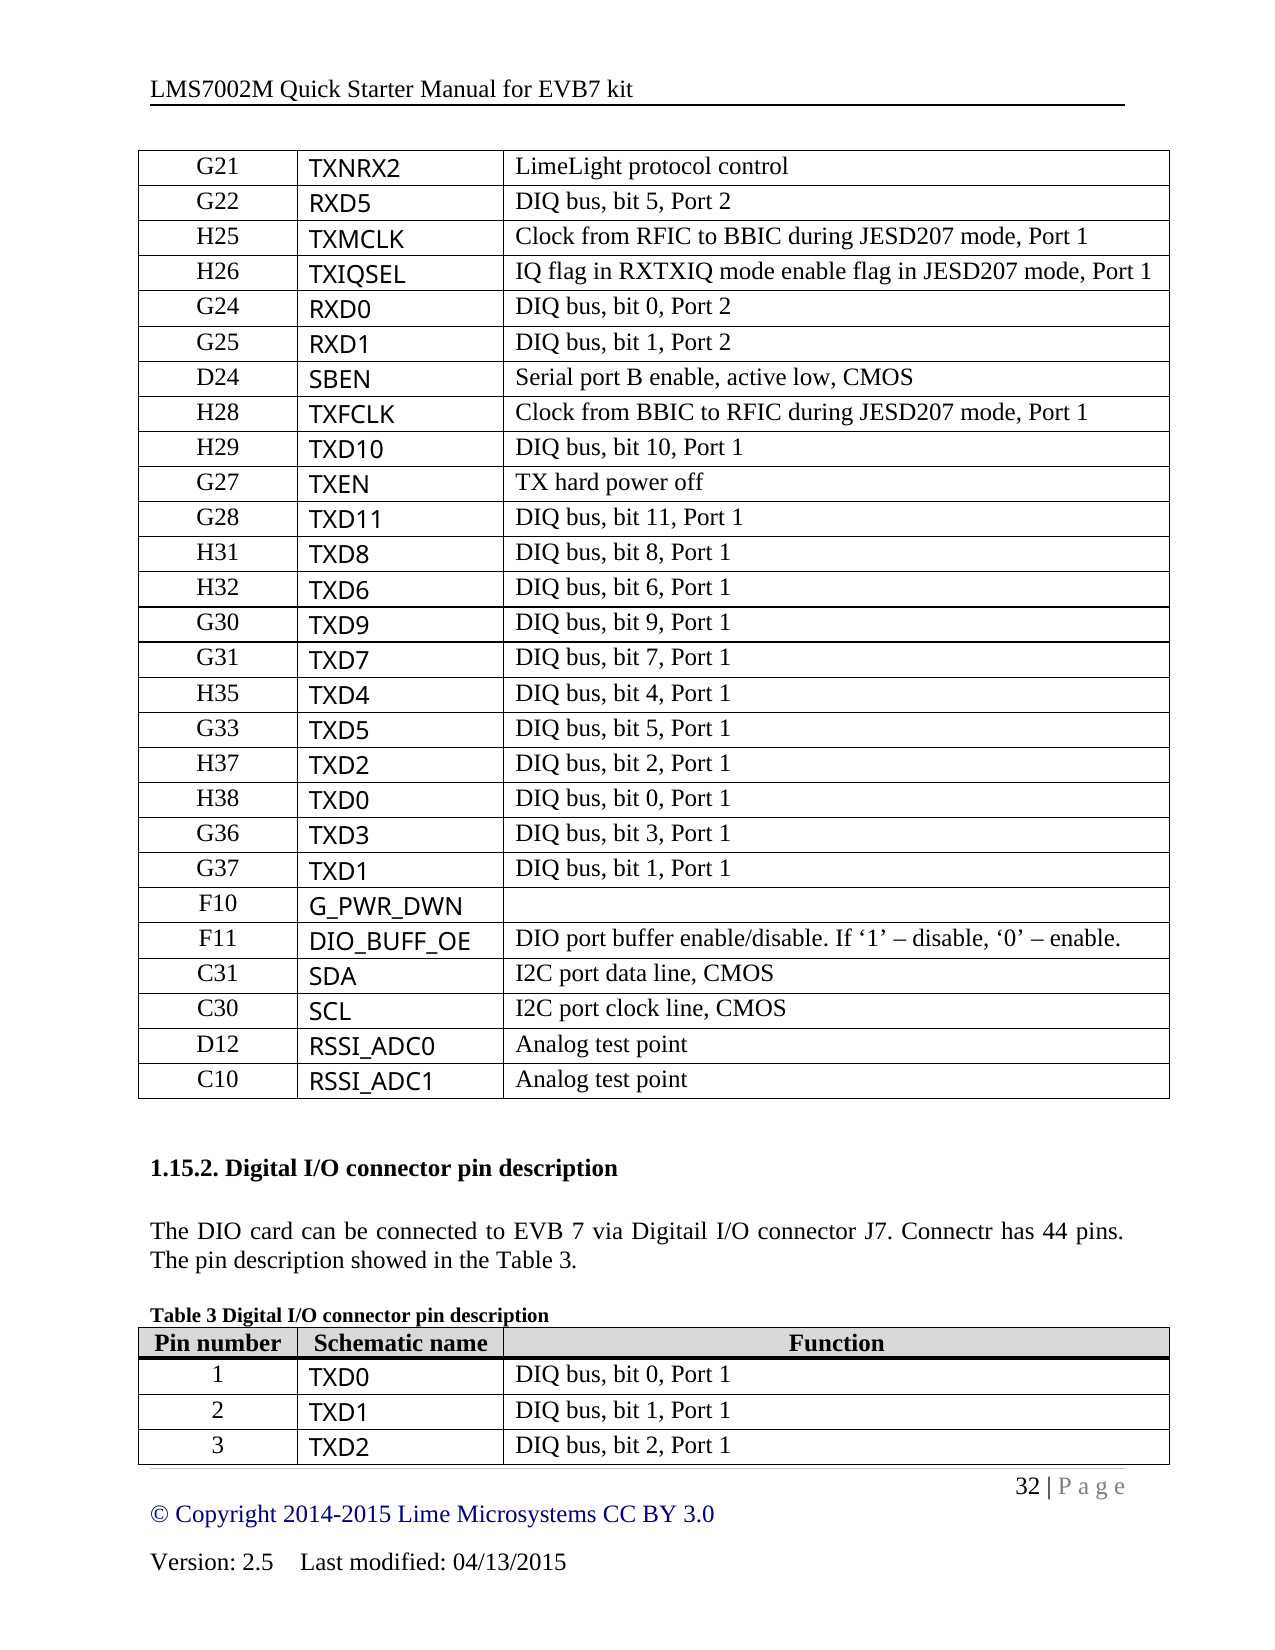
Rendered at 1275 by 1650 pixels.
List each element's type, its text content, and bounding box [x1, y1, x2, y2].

table_cell DIQ bus, bit 8, Port 1 [504, 537, 1169, 571]
table_cell TXD6 [298, 572, 503, 606]
table_cell TXD1 [298, 853, 503, 887]
table_cell C10 [139, 1064, 297, 1098]
table_cell G22 [139, 186, 297, 220]
table_cell RXD0 [298, 291, 503, 326]
table_header Pin number [139, 1328, 297, 1356]
table_cell TXD2 [298, 748, 503, 782]
table_cell IQ flag in RXTXIQ mode enable flag in JESD207 mode, Port 1 [504, 256, 1169, 290]
table_cell LimeLight protocol control [504, 151, 1169, 185]
table_cell SCL [298, 994, 503, 1028]
table_cell DIQ bus, bit 2, Port 1 [504, 748, 1169, 782]
table_cell 1 [139, 1360, 297, 1394]
table_cell DIQ bus, bit 5, Port 1 [504, 713, 1169, 747]
table_cell DIQ bus, bit 1, Port 1 [504, 1395, 1169, 1429]
table_cell H32 [139, 572, 297, 606]
table_cell H35 [139, 678, 297, 712]
table_cell TXEN [298, 467, 503, 501]
table_cell DIO port buffer enable/disable. If ‘1’ – disable, ‘0’ – enable. [504, 923, 1169, 957]
table_cell G36 [139, 818, 297, 852]
table_header Function [504, 1328, 1169, 1356]
table_cell H25 [139, 221, 297, 255]
text The DIO card can be connected to EVB 7 via Digitail I/O connector J7. Connectr has 44 pins. The pin description showed in the Table 3. [150, 1216, 1125, 1274]
subtitle Digital I/O connector pin description [150, 1153, 1125, 1181]
text Table 3 Digital I/O connector pin description [150, 1303, 1125, 1327]
table_cell DIQ bus, bit 10, Port 1 [504, 432, 1169, 466]
table_cell F11 [139, 923, 297, 957]
table_cell G30 [139, 608, 297, 641]
table_cell DIQ bus, bit 7, Port 1 [504, 643, 1169, 677]
table_cell DIQ bus, bit 1, Port 2 [504, 327, 1169, 361]
table_cell DIQ bus, bit 0, Port 1 [504, 783, 1169, 817]
table_cell G27 [139, 467, 297, 501]
table_cell TX hard power off [504, 467, 1169, 501]
table_cell DIQ bus, bit 0, Port 1 [504, 1360, 1169, 1394]
table_cell TXD0 [298, 1360, 503, 1394]
table_cell Clock from BBIC to RFIC during JESD207 mode, Port 1 [504, 397, 1169, 431]
table_cell G28 [139, 502, 297, 536]
table_cell DIQ bus, bit 11, Port 1 [504, 502, 1169, 536]
table_cell DIO_BUFF_OE [298, 923, 503, 957]
table_cell H38 [139, 783, 297, 817]
table_cell G24 [139, 291, 297, 326]
table_cell TXD3 [298, 818, 503, 852]
table_cell Clock from RFIC to BBIC during JESD207 mode, Port 1 [504, 221, 1169, 255]
table_cell F10 [139, 888, 297, 922]
table_cell RXD5 [298, 186, 503, 220]
table_cell H26 [139, 256, 297, 290]
table_cell TXD9 [298, 608, 503, 641]
table_cell D24 [139, 362, 297, 396]
table_cell D12 [139, 1029, 297, 1063]
table_cell 2 [139, 1395, 297, 1429]
table_cell DIQ bus, bit 3, Port 1 [504, 818, 1169, 852]
table_cell RXD1 [298, 327, 503, 361]
table_cell H28 [139, 397, 297, 431]
table_cell G21 [139, 151, 297, 185]
table_cell DIQ bus, bit 2, Port 1 [504, 1430, 1169, 1464]
table_cell Serial port B enable, active low, CMOS [504, 362, 1169, 396]
table_cell G25 [139, 327, 297, 361]
table_cell DIQ bus, bit 4, Port 1 [504, 678, 1169, 712]
table_cell DIQ bus, bit 9, Port 1 [504, 608, 1169, 641]
table_cell TXD7 [298, 643, 503, 677]
table_cell [504, 888, 1169, 922]
table_cell SBEN [298, 362, 503, 396]
table_cell TXD0 [298, 783, 503, 817]
table_cell H29 [139, 432, 297, 466]
table_cell TXD2 [298, 1430, 503, 1464]
table_cell SDA [298, 959, 503, 992]
table_cell Analog test point [504, 1064, 1169, 1098]
table_cell 3 [139, 1430, 297, 1464]
table_cell H31 [139, 537, 297, 571]
table_header Schematic name [298, 1328, 503, 1356]
table_cell TXD11 [298, 502, 503, 536]
table_cell TXD10 [298, 432, 503, 466]
table_cell TXD4 [298, 678, 503, 712]
table_cell RSSI_ADC0 [298, 1029, 503, 1063]
table_cell TXNRX2 [298, 151, 503, 185]
table_cell G37 [139, 853, 297, 887]
table_cell G31 [139, 643, 297, 677]
table_cell Analog test point [504, 1029, 1169, 1063]
table_cell TXFCLK [298, 397, 503, 431]
table_cell G_PWR_DWN [298, 888, 503, 922]
table_cell C30 [139, 994, 297, 1028]
table_cell DIQ bus, bit 0, Port 2 [504, 291, 1169, 326]
table_cell DIQ bus, bit 6, Port 1 [504, 572, 1169, 606]
table_cell DIQ bus, bit 5, Port 2 [504, 186, 1169, 220]
table_cell RSSI_ADC1 [298, 1064, 503, 1098]
table_cell C31 [139, 959, 297, 992]
table_cell TXD1 [298, 1395, 503, 1429]
table_cell I2C port clock line, CMOS [504, 994, 1169, 1028]
table_cell TXIQSEL [298, 256, 503, 290]
table_cell H37 [139, 748, 297, 782]
table_cell TXD5 [298, 713, 503, 747]
table_cell TXD8 [298, 537, 503, 571]
table_cell DIQ bus, bit 1, Port 1 [504, 853, 1169, 887]
table_cell I2C port data line, CMOS [504, 959, 1169, 992]
table_cell G33 [139, 713, 297, 747]
table_cell TXMCLK [298, 221, 503, 255]
